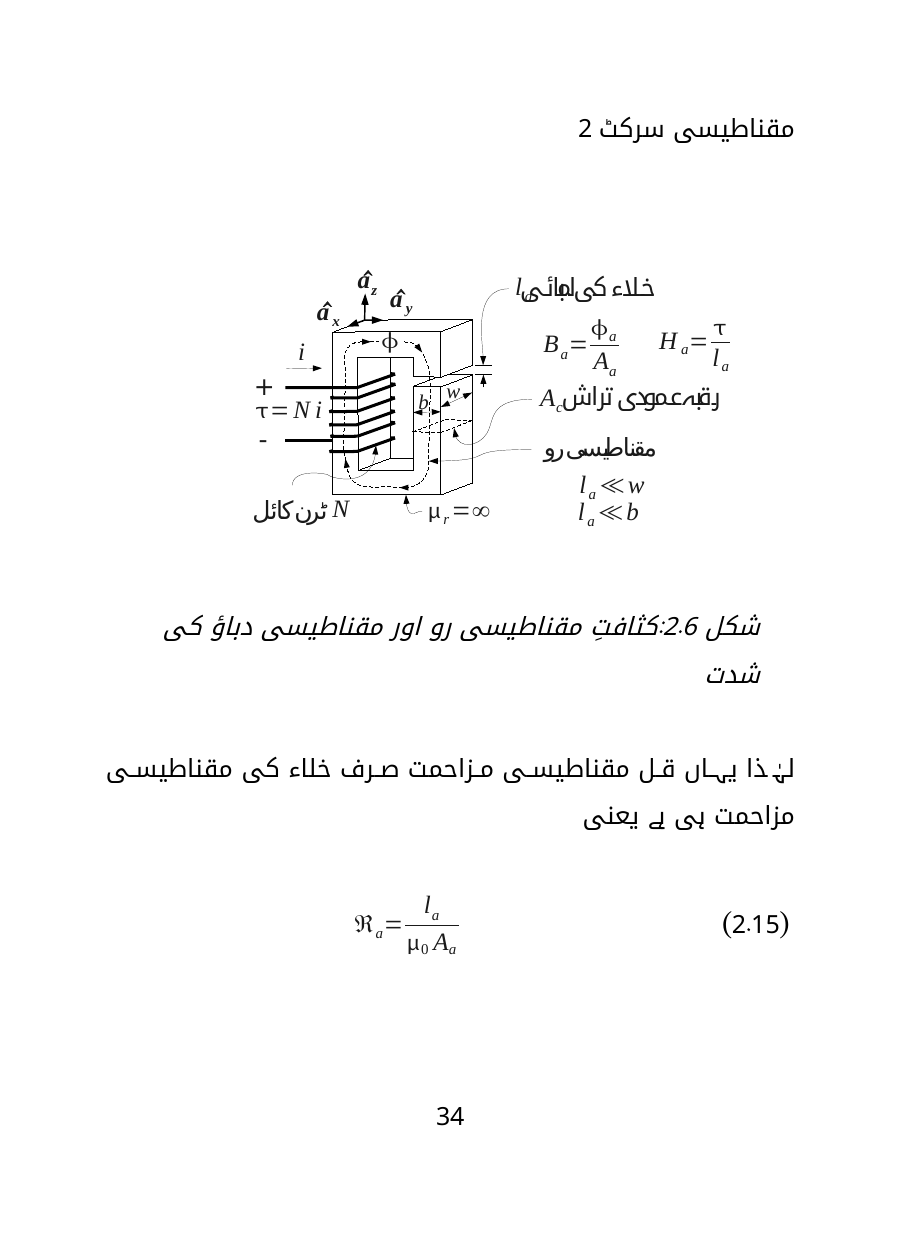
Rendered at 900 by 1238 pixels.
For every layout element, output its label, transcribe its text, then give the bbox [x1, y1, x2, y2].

table_header [105, 886, 700, 977]
text شکل 2.6:کثافتِ مقناطیسی رو اور مقناطیسی دباؤ کی شدت [140, 195, 760, 698]
text لہٰذا یہاں قل مقناطیسی مزاحمت صرف خلاء کی مقناطیسی مزاحمت ہی ہے یعنی [105, 745, 795, 840]
table_header (2.15) [700, 886, 795, 977]
